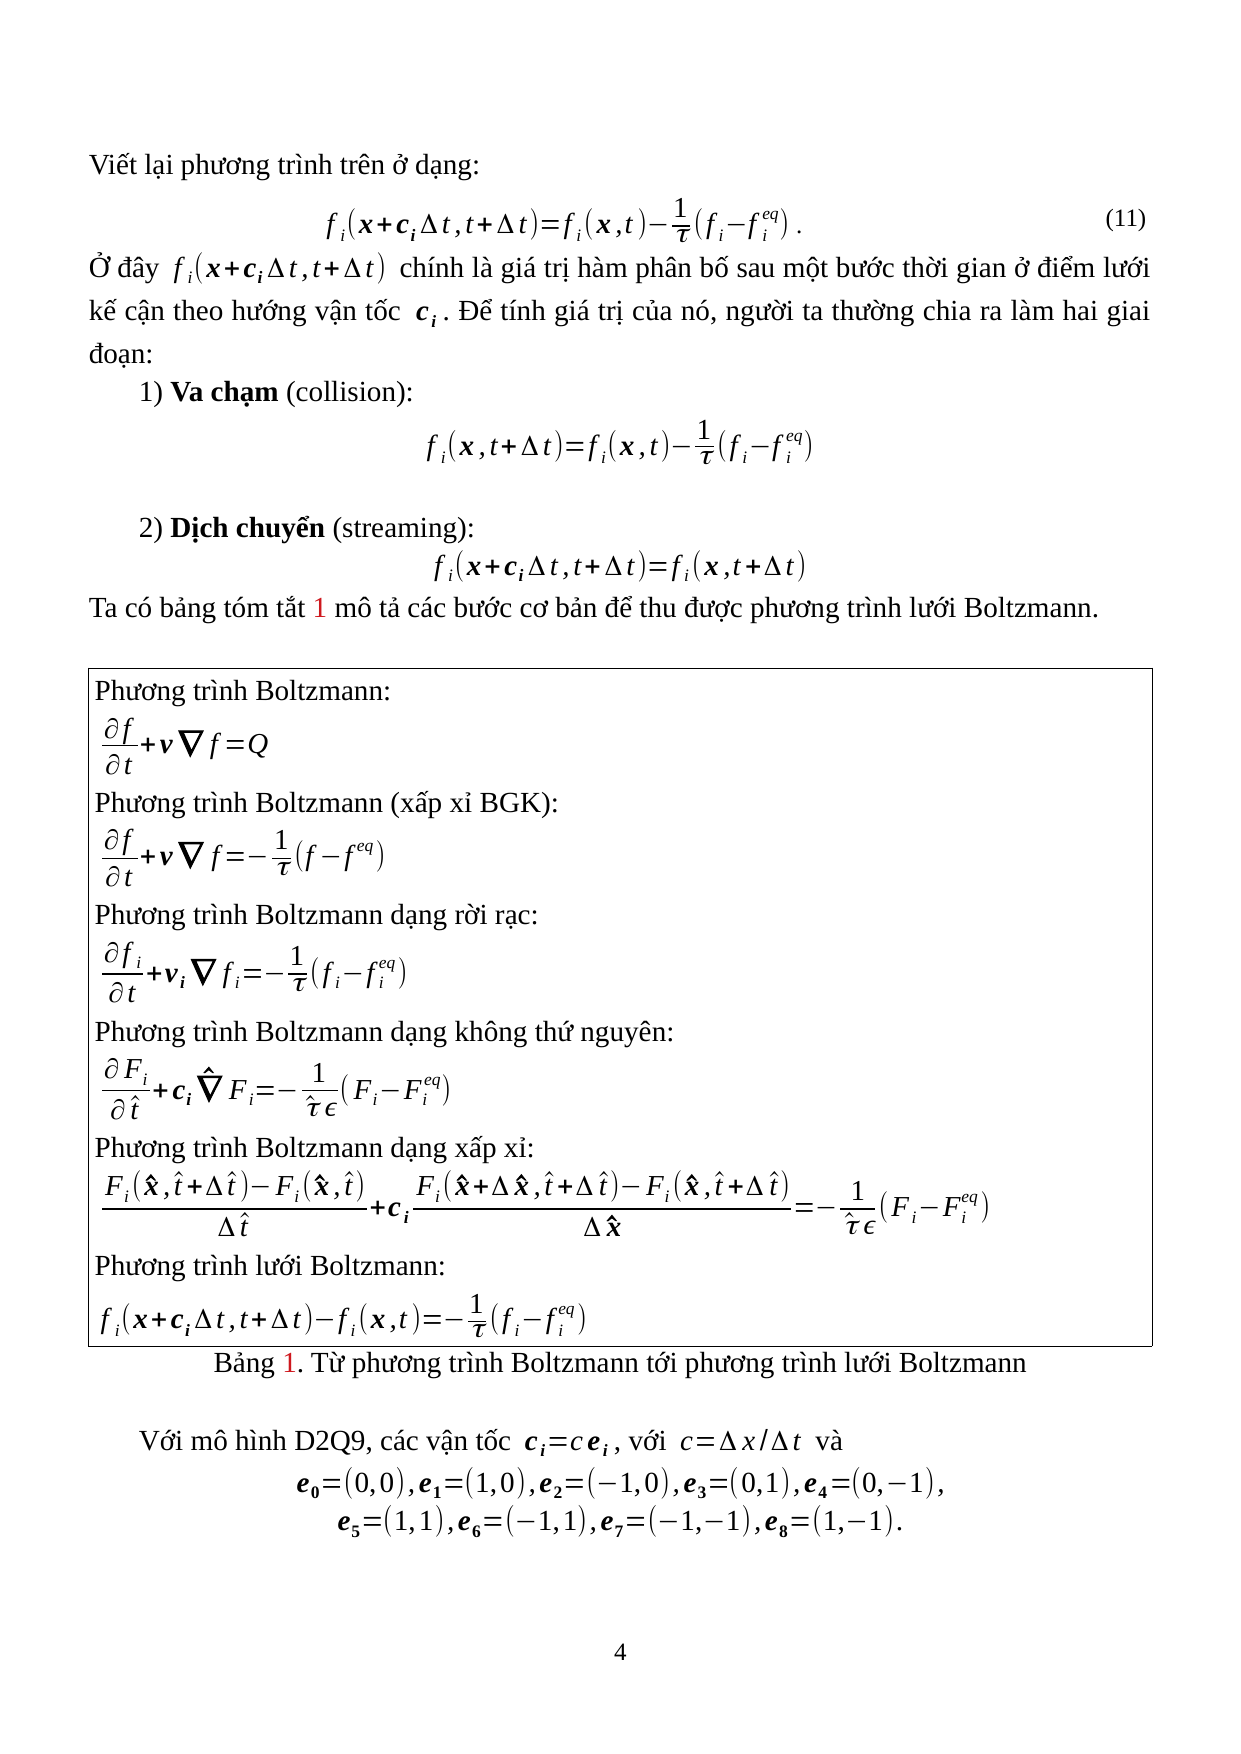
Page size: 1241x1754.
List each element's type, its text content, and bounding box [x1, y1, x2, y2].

text 1) Va chạm (collision): [88, 374, 1152, 408]
text Ở đây chính là giá trị hàm phân bố sau một bước thời gian ở điểm lưới kế cận theo hướng vận tốc . Để tính giá trị của nó, người ta thường chia ra làm hai giai đoạn: [88, 250, 1152, 369]
text Viết lại phương trình trên ở dạng: [88, 147, 1152, 180]
text Với mô hình D2Q9, các vận tốc , với và [88, 1423, 1152, 1461]
text 2) Dịch chuyển (streaming): [88, 510, 1152, 543]
text Bảng 1. Từ phương trình Boltzmann tới phương trình lưới Boltzmann [88, 1347, 1152, 1379]
table_header . [89, 185, 1033, 250]
table_header (11) [1034, 185, 1152, 250]
table_header Phương trình Boltzmann: Phương trình Boltzmann (xấp xỉ BGK): Phương trình Boltzmann dạng rời rạc: Phương trình Boltzmann dạng không thứ nguyên: Phương trình Boltzmann dạng xấp xỉ: Phương trình lưới Boltzmann: [89, 669, 1152, 1346]
text Ta có bảng tóm tắt 1 mô tả các bước cơ bản để thu được phương trình lưới Boltzmann. [88, 590, 1152, 624]
